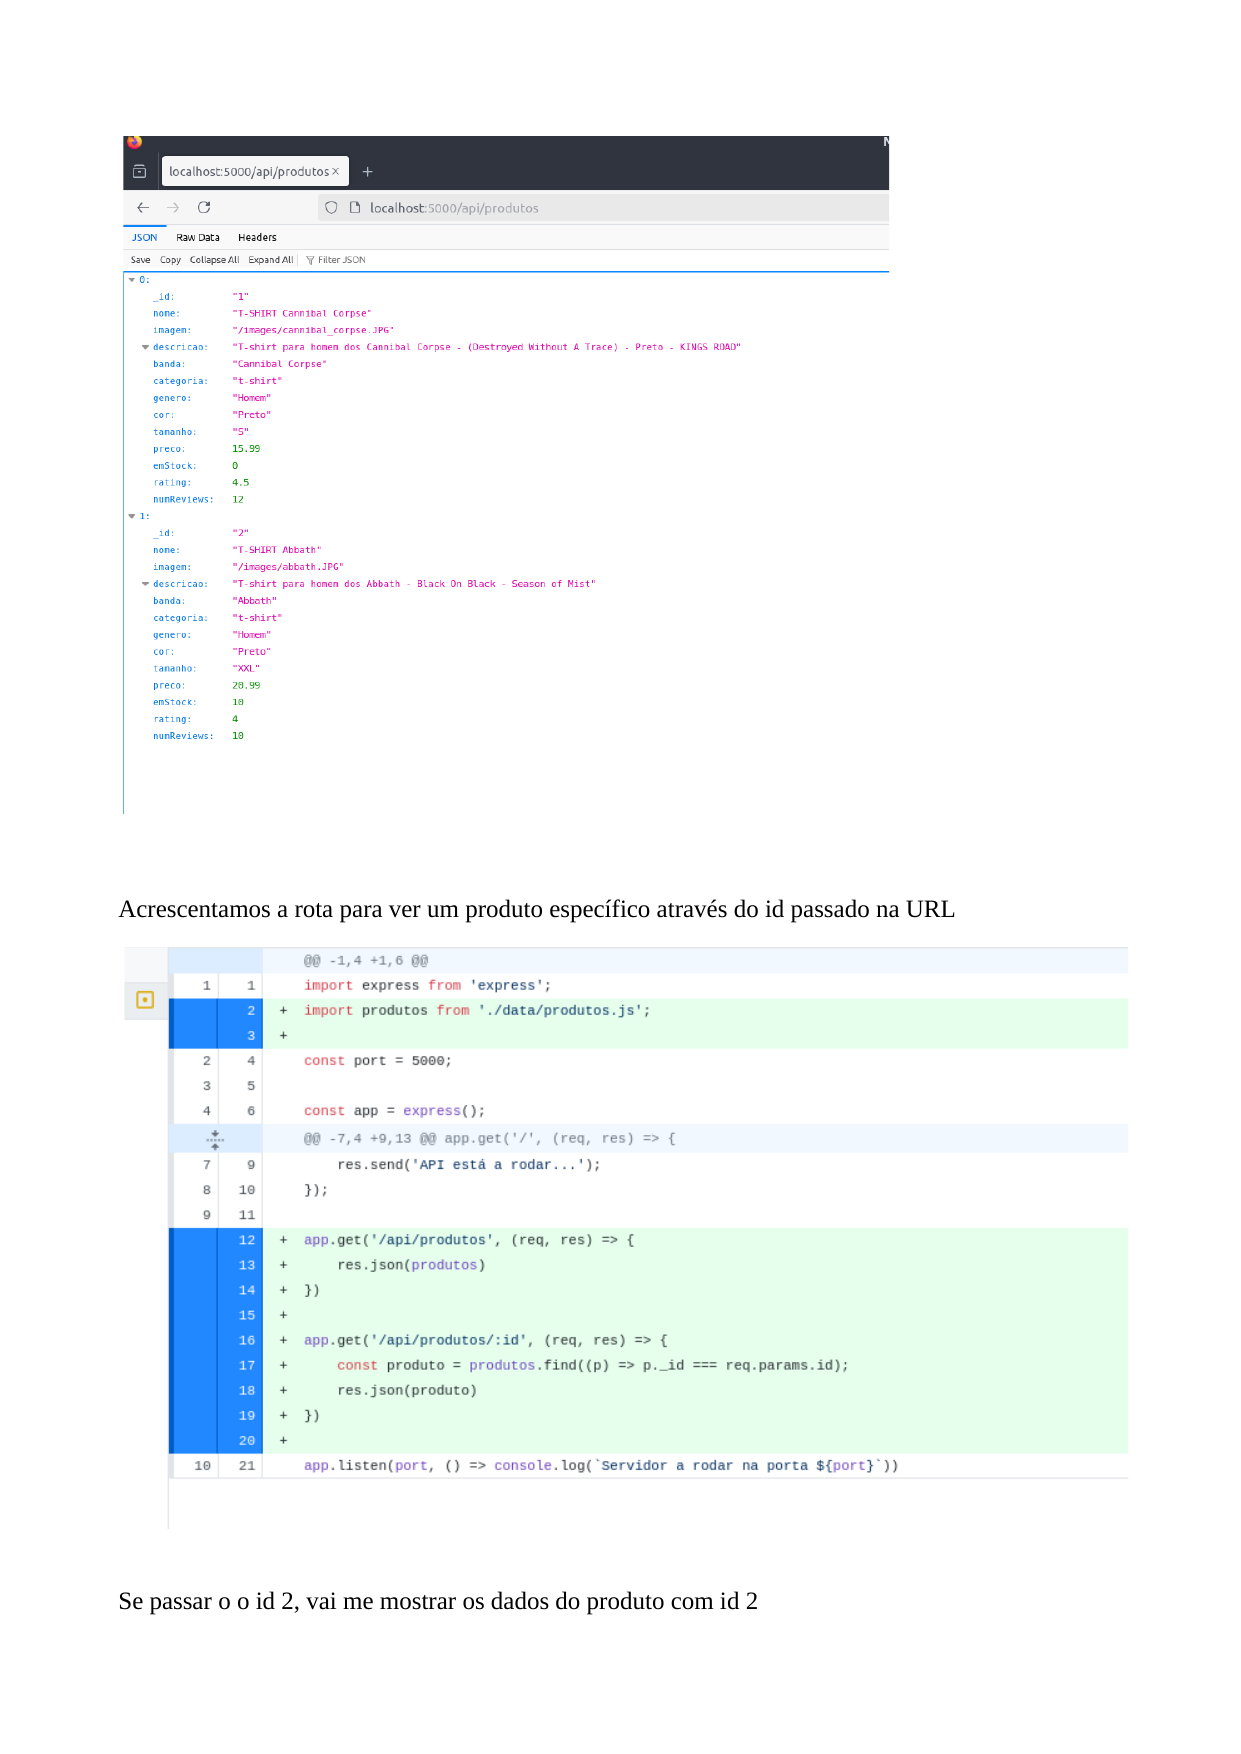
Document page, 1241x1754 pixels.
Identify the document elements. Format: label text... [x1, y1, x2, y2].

text Se passar o o id 2, vai me mostrar os dados do produto com id 2 [118, 1586, 1122, 1614]
picture [123, 136, 890, 814]
picture [124, 947, 1129, 1529]
text Acrescentamos a rota para ver um produto específico através do id passado na URL [118, 894, 1122, 923]
